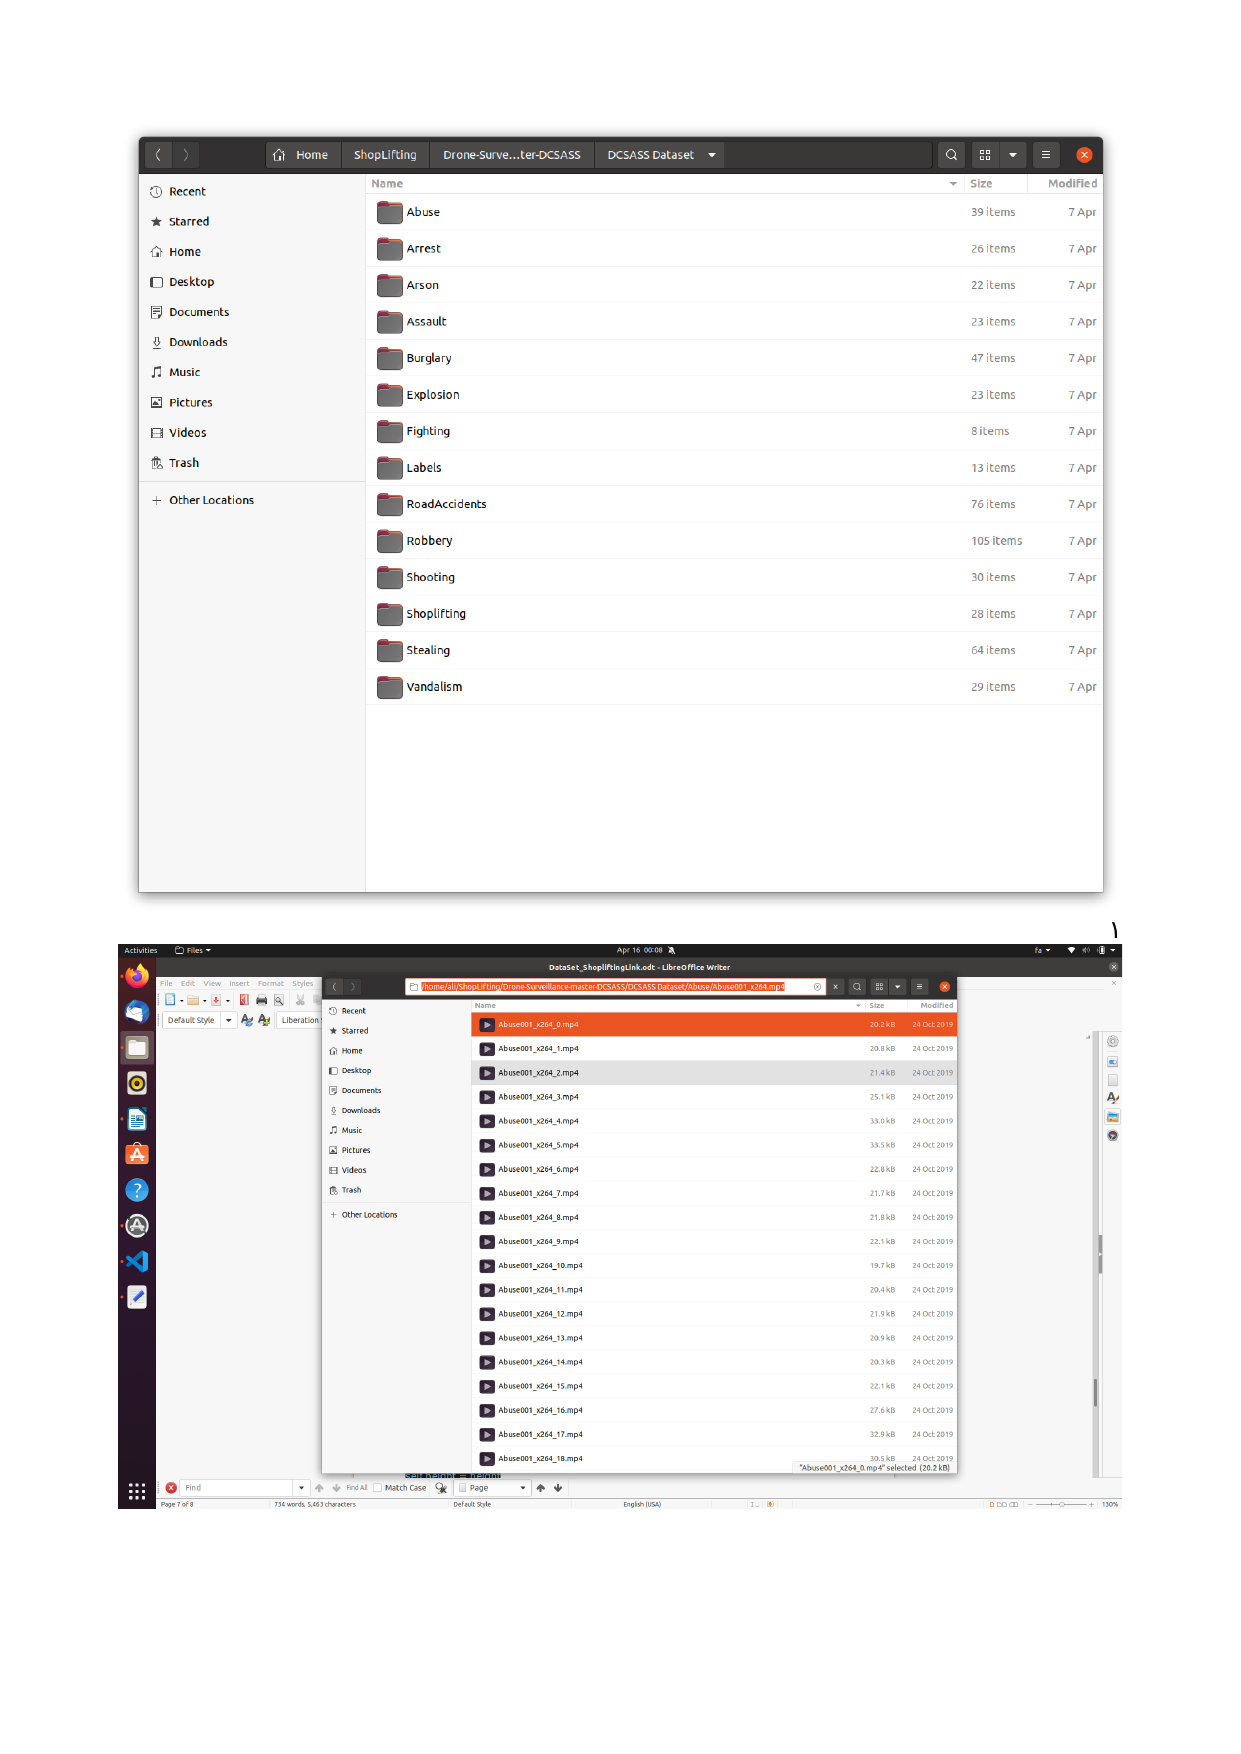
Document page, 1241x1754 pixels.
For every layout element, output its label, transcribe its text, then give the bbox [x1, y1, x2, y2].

picture [118, 944, 1123, 1509]
text ۱ [118, 915, 1122, 944]
picture [118, 118, 1123, 915]
